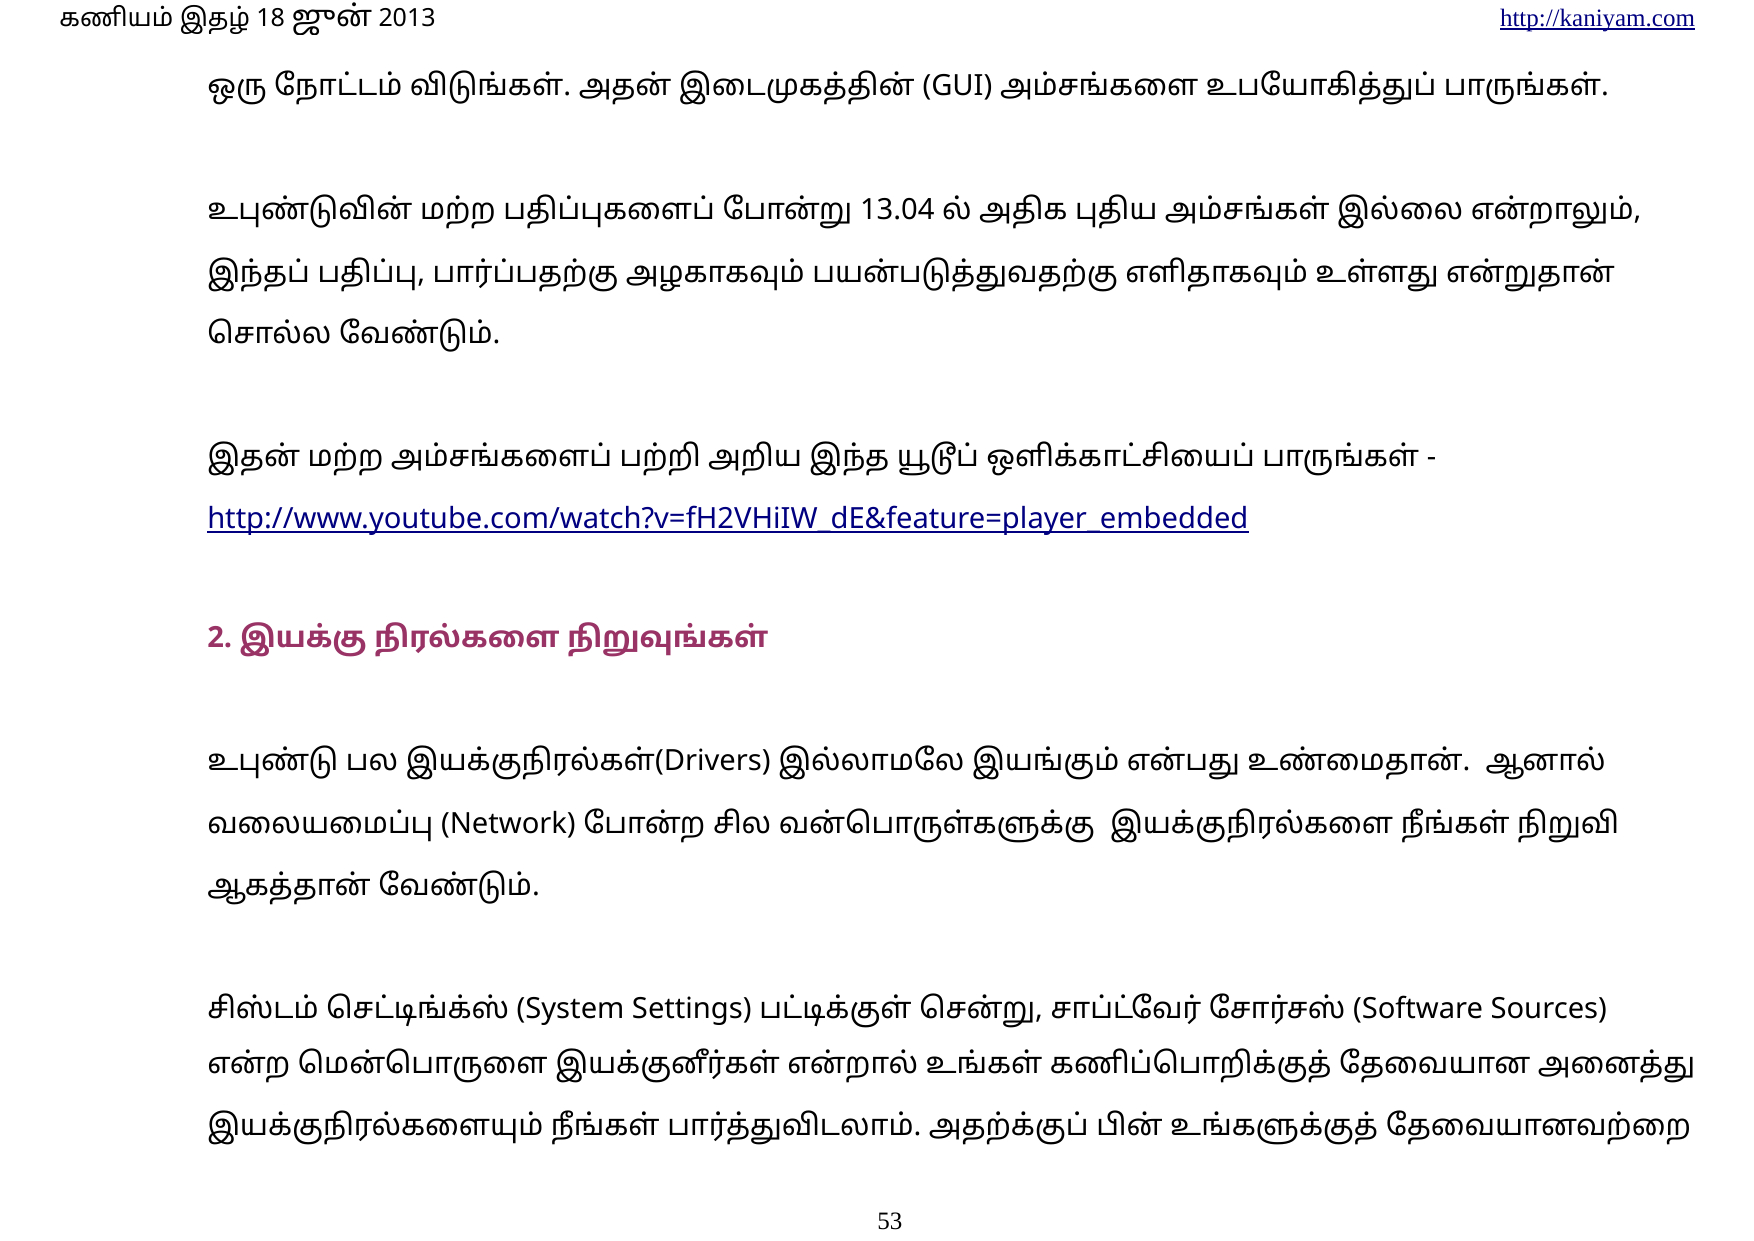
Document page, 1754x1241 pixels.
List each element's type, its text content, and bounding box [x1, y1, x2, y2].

text உபுண்டுவின் மற்ற பதிப்புகளைப் போன்று 13.04 ல் அதிக புதிய அம்சங்கள் இல்லை என்றாலும், இந்தப் பதிப்பு, பார்ப்பதற்கு அழகாகவும் பயன்படுத்துவதற்கு எளிதாகவும் உள்ளது என்றுதான் சொல்ல வேண்டும். [207, 129, 1695, 354]
text ஒரு நோட்டம் விடுங்கள். அதன் இடைமுகத்தின் (GUI) அம்சங்களை உபயோகித்துப் பாருங்கள். [207, 64, 1695, 107]
text 2. இயக்கு நிரல்களை நிறுவுங்கள் [207, 557, 1695, 659]
text இதன் மற்ற அம்சங்களைப் பற்றி அறிய இந்த யூடூப் ஒளிக்காட்சியைப் பாருங்கள் - http://www.youtube.com/watch?v=fH2VHiIW_dE&feature=player_embedded [207, 376, 1695, 537]
text சிஸ்டம் செட்டிங்க்ஸ் (System Settings) பட்டிக்குள் சென்று, சாப்ட்வேர் சோர்சஸ் (Software Sources) என்ற மென்பொருளை இயக்குனீர்கள் என்றால் உங்கள் கணிப்பொறிக்குத் தேவையான அனைத்து இயக்குநிரல்களையும் நீங்கள் பார்த்துவிடலாம். அதற்க்குப் பின் உங்களுக்குத் தேவையானவற்றை [207, 987, 1695, 1146]
text உபுண்டு பல இயக்குநிரல்கள்(Drivers) இல்லாமலே இயங்கும் என்பது உண்மைதான். ஆனால் வலையமைப்பு (Network) போன்ற சில வன்பொருள்களுக்கு இயக்குநிரல்களை நீங்கள் நிறுவி ஆகத்தான் வேண்டும். [207, 679, 1695, 907]
